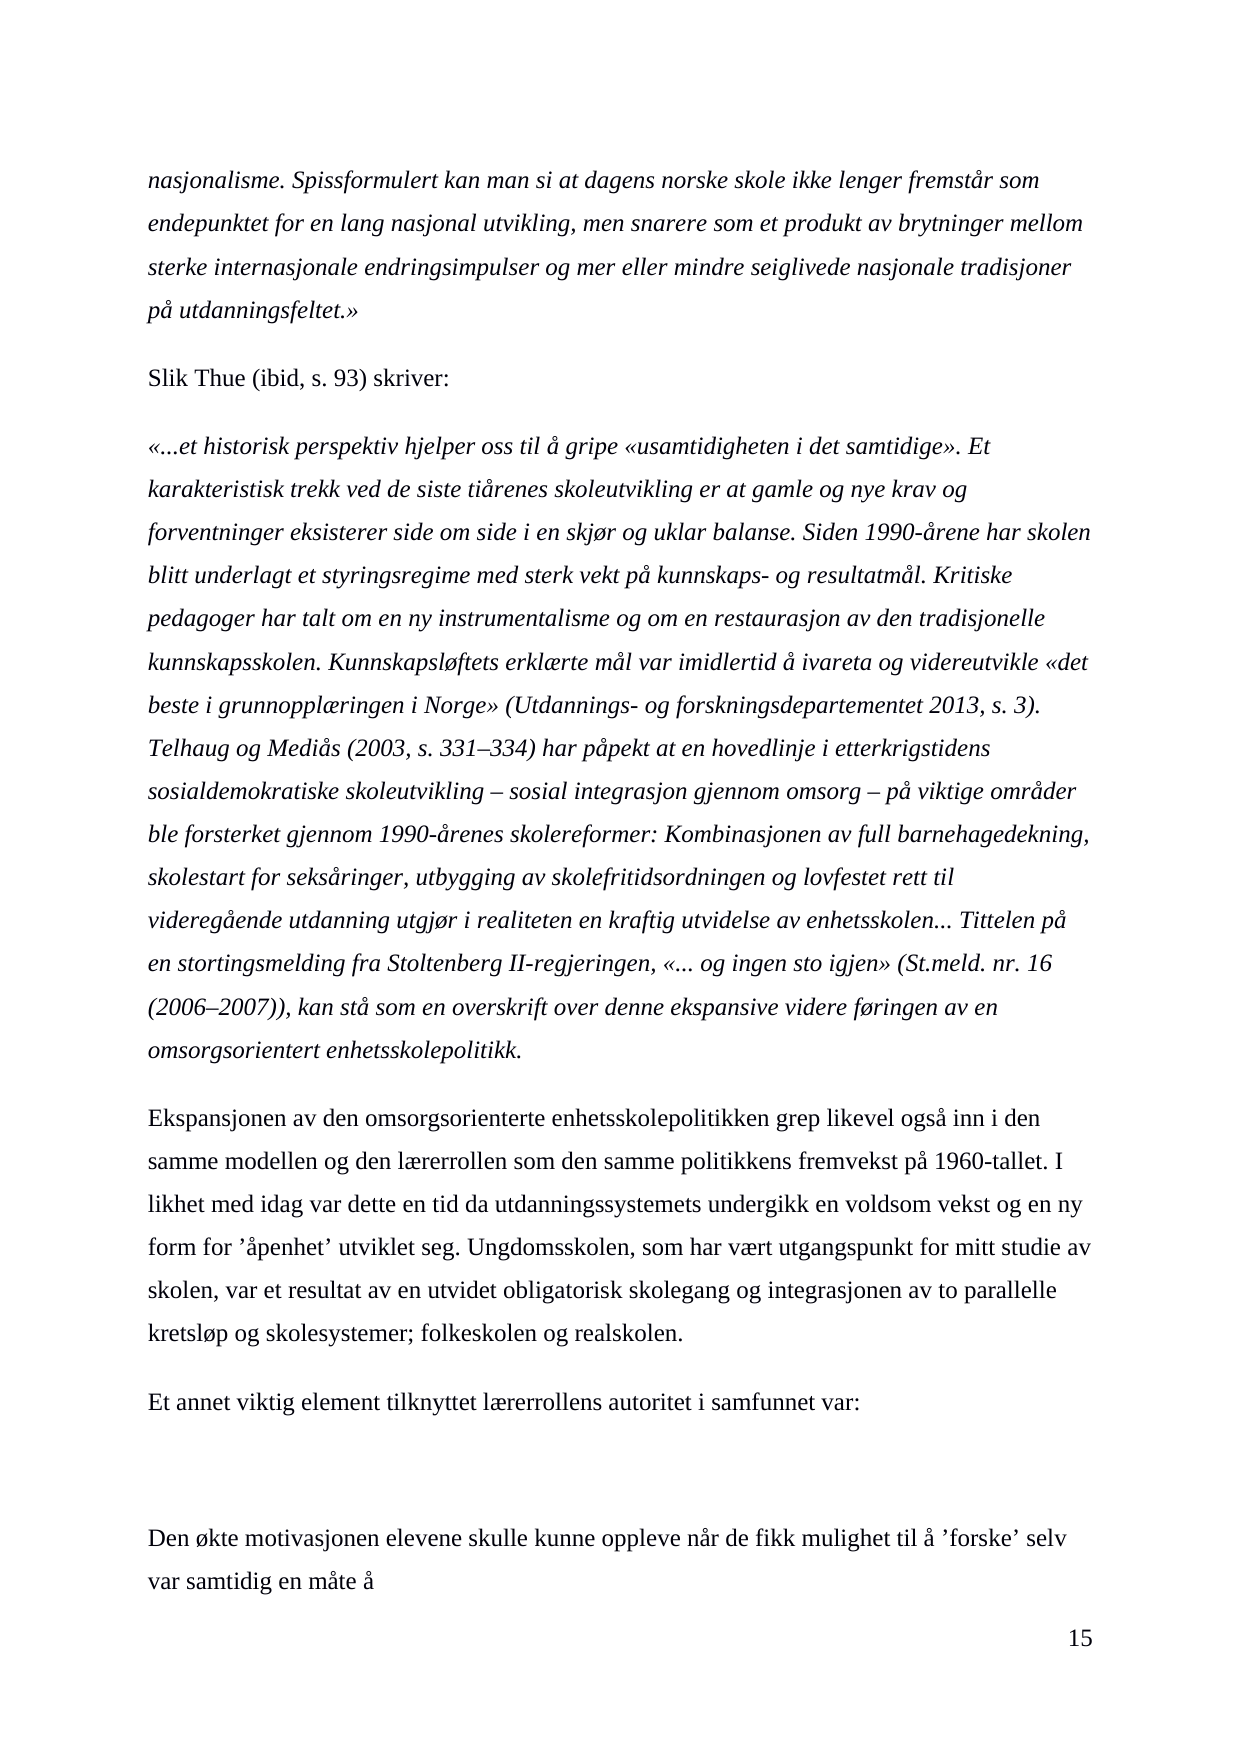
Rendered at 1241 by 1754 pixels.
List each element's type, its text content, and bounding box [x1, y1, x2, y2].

text Den økte motivasjonen elevene skulle kunne oppleve når de fikk mulighet til å ’forske’ selv var samtidig en måte å [148, 1523, 1092, 1595]
text nasjonalisme. Spissformulert kan man si at dagens norske skole ikke lenger fremstår som endepunktet for en lang nasjonal utvikling, men snarere som et produkt av brytninger mellom sterke internasjonale endringsimpulser og mer eller mindre seiglivede nasjonale tradisjoner på utdanningsfeltet.» [148, 165, 1092, 323]
text Et annet viktig element tilknyttet lærerrollens autoritet i samfunnet var: [148, 1387, 1092, 1415]
text «...et historisk perspektiv hjelper oss til å gripe «usamtidigheten i det samtidige». Et karakteristisk trekk ved de siste tiårenes skoleutvikling er at gamle og nye krav og forventninger eksisterer side om side i en skjør og uklar balanse. Siden 1990-årene har skolen blitt underlagt et styringsregime med sterk vekt på kunnskaps- og resultatmål. Kritiske pedagoger har talt om en ny instrumentalisme og om en restaurasjon av den tradisjonelle kunnskapsskolen. Kunnskapsløftets erklærte mål var imidlertid å ivareta og videreutvikle «det beste i grunnopplæringen i Norge» (Utdannings- og forskningsdepartementet 2013, s. 3). Telhaug og Mediås (2003, s. 331–334) har påpekt at en hovedlinje i etterkrigstidens sosialdemokratiske skoleutvikling – sosial integrasjon gjennom omsorg – på viktige områder ble forsterket gjennom 1990-årenes skolereformer: Kombinasjonen av full barnehagedekning, skolestart for seksåringer, utbygging av skolefritidsordningen og lovfestet rett til videregående utdanning utgjør i realiteten en kraftig utvidelse av enhetsskolen... Tittelen på en stortingsmelding fra Stoltenberg II-regjeringen, «... og ingen sto igjen» (St.meld. nr. 16 (2006–2007)), kan stå som en overskrift over denne ekspansive videre føringen av en omsorgsorientert enhetsskolepolitikk. [148, 431, 1092, 1063]
text Slik Thue (ibid, s. 93) skriver: [148, 363, 1092, 392]
text Ekspansjonen av den omsorgsorienterte enhetsskolepolitikken grep likevel også inn i den samme modellen og den lærerrollen som den samme politikkens fremvekst på 1960-tallet. I likhet med idag var dette en tid da utdanningssystemets undergikk en voldsom vekst og en ny form for ’åpenhet’ utviklet seg. Ungdomsskolen, som har vært utgangspunkt for mitt studie av skolen, var et resultat av en utvidet obligatorisk skolegang og integrasjonen av to parallelle kretsløp og skolesystemer; folkeskolen og realskolen. [148, 1103, 1092, 1347]
